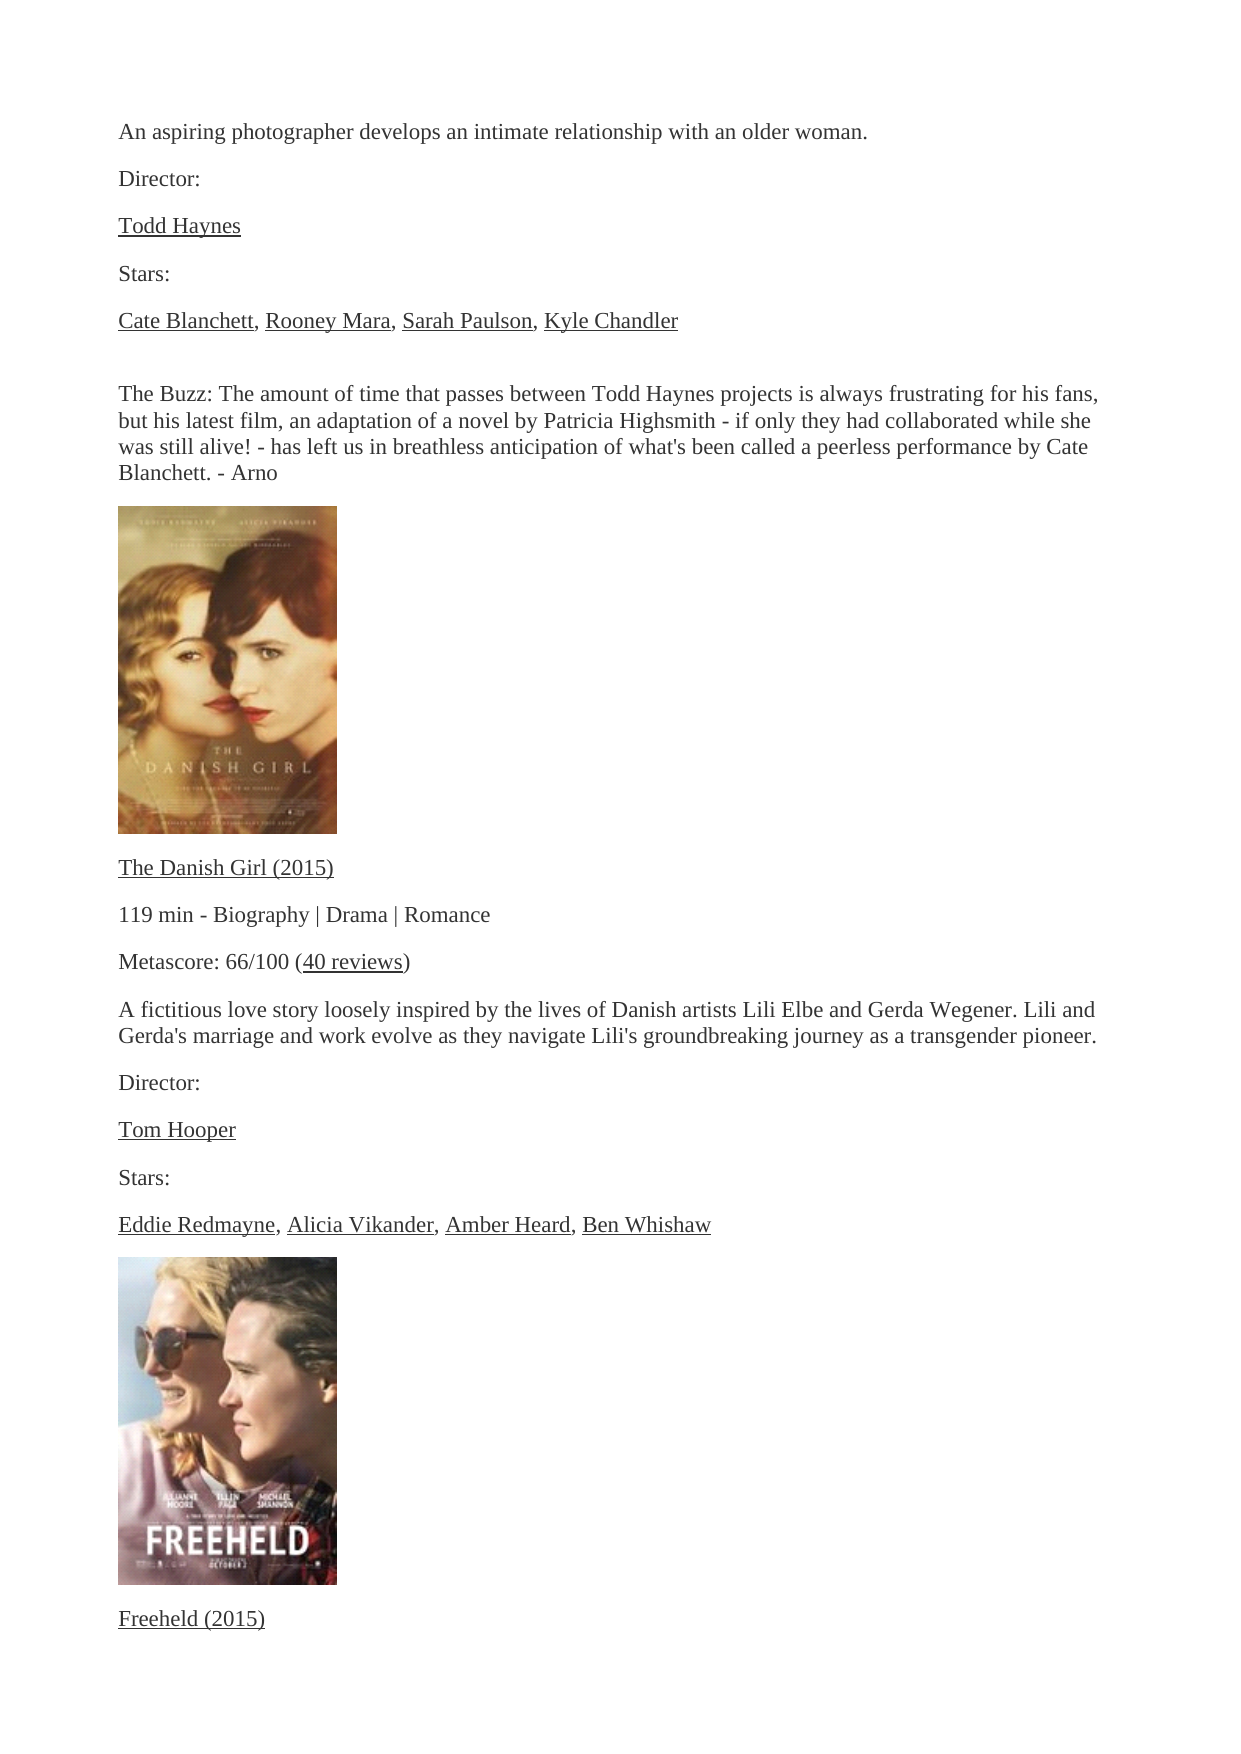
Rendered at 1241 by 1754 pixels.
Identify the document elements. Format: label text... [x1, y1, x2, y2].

text Tom Hooper [118, 1116, 1122, 1143]
text Director: [118, 1069, 1122, 1096]
text Metascore: 66/100 (40 reviews) [118, 948, 1122, 975]
text 119 min - Biography | Drama | Romance [118, 901, 1122, 928]
text Director: [118, 165, 1122, 192]
text The Danish Girl (2015) [118, 854, 1122, 880]
text Todd Haynes [118, 212, 1122, 239]
text Cate Blanchett, Rooney Mara, Sarah Paulson, Kyle Chandler [118, 307, 1122, 333]
text The Buzz: The amount of time that passes between Todd Haynes projects is always frustrating for his fans, but his latest film, an adaptation of a novel by Patricia Highsmith - if only they had collaborated while she was still alive! - has left us in breathless anticipation of what's been called a peerless performance by Cate Blanchett. - Arno [118, 354, 1122, 486]
text A fictitious love story loosely inspired by the lives of Danish artists Lili Elbe and Gerda Wegener. Lili and Gerda's marriage and work evolve as they navigate Lili's groundbreaking journey as a transgender pioneer. [118, 996, 1122, 1048]
text An aspiring photographer develops an intimate relationship with an older woman. [118, 118, 1122, 144]
text Stars: [118, 260, 1122, 286]
text Freeheld (2015) [118, 1605, 1122, 1632]
text Stars: [118, 1163, 1122, 1190]
text Eddie Redmayne, Alicia Vikander, Amber Heard, Ben Whishaw [118, 1211, 1122, 1237]
